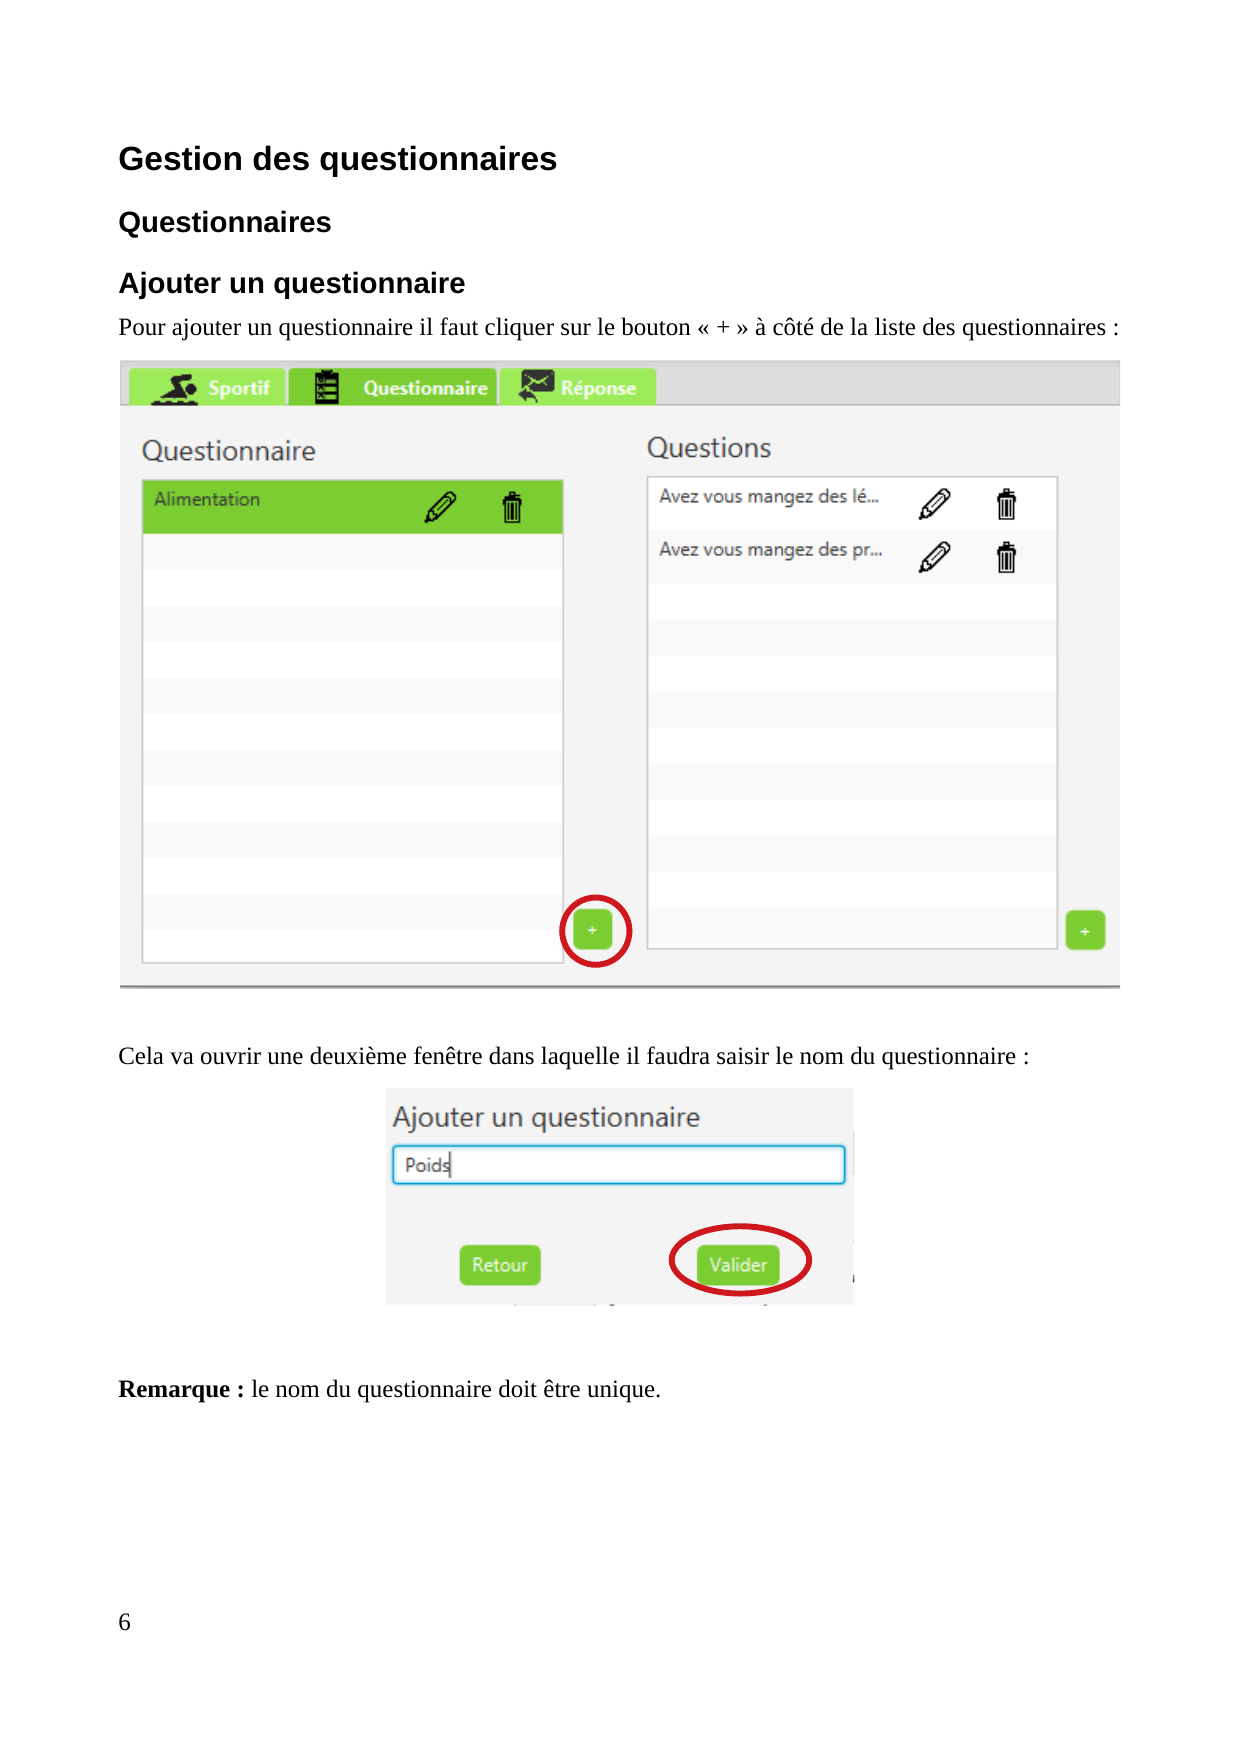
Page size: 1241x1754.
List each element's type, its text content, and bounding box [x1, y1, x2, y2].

subtitle Ajouter un questionnaire [118, 266, 1122, 299]
picture [385, 1088, 855, 1306]
text Remarque : le nom du questionnaire doit être unique. [118, 1374, 1122, 1403]
text Cela va ouvrir une deuxième fenêtre dans laquelle il faudra saisir le nom du questionnaire : [118, 1041, 1122, 1070]
subtitle Gestion des questionnaires [118, 139, 1122, 178]
picture [120, 359, 1121, 989]
subtitle Questionnaires [118, 205, 1122, 238]
text Pour ajouter un questionnaire il faut cliquer sur le bouton « + » à côté de la liste des questionnaires : [118, 312, 1122, 341]
